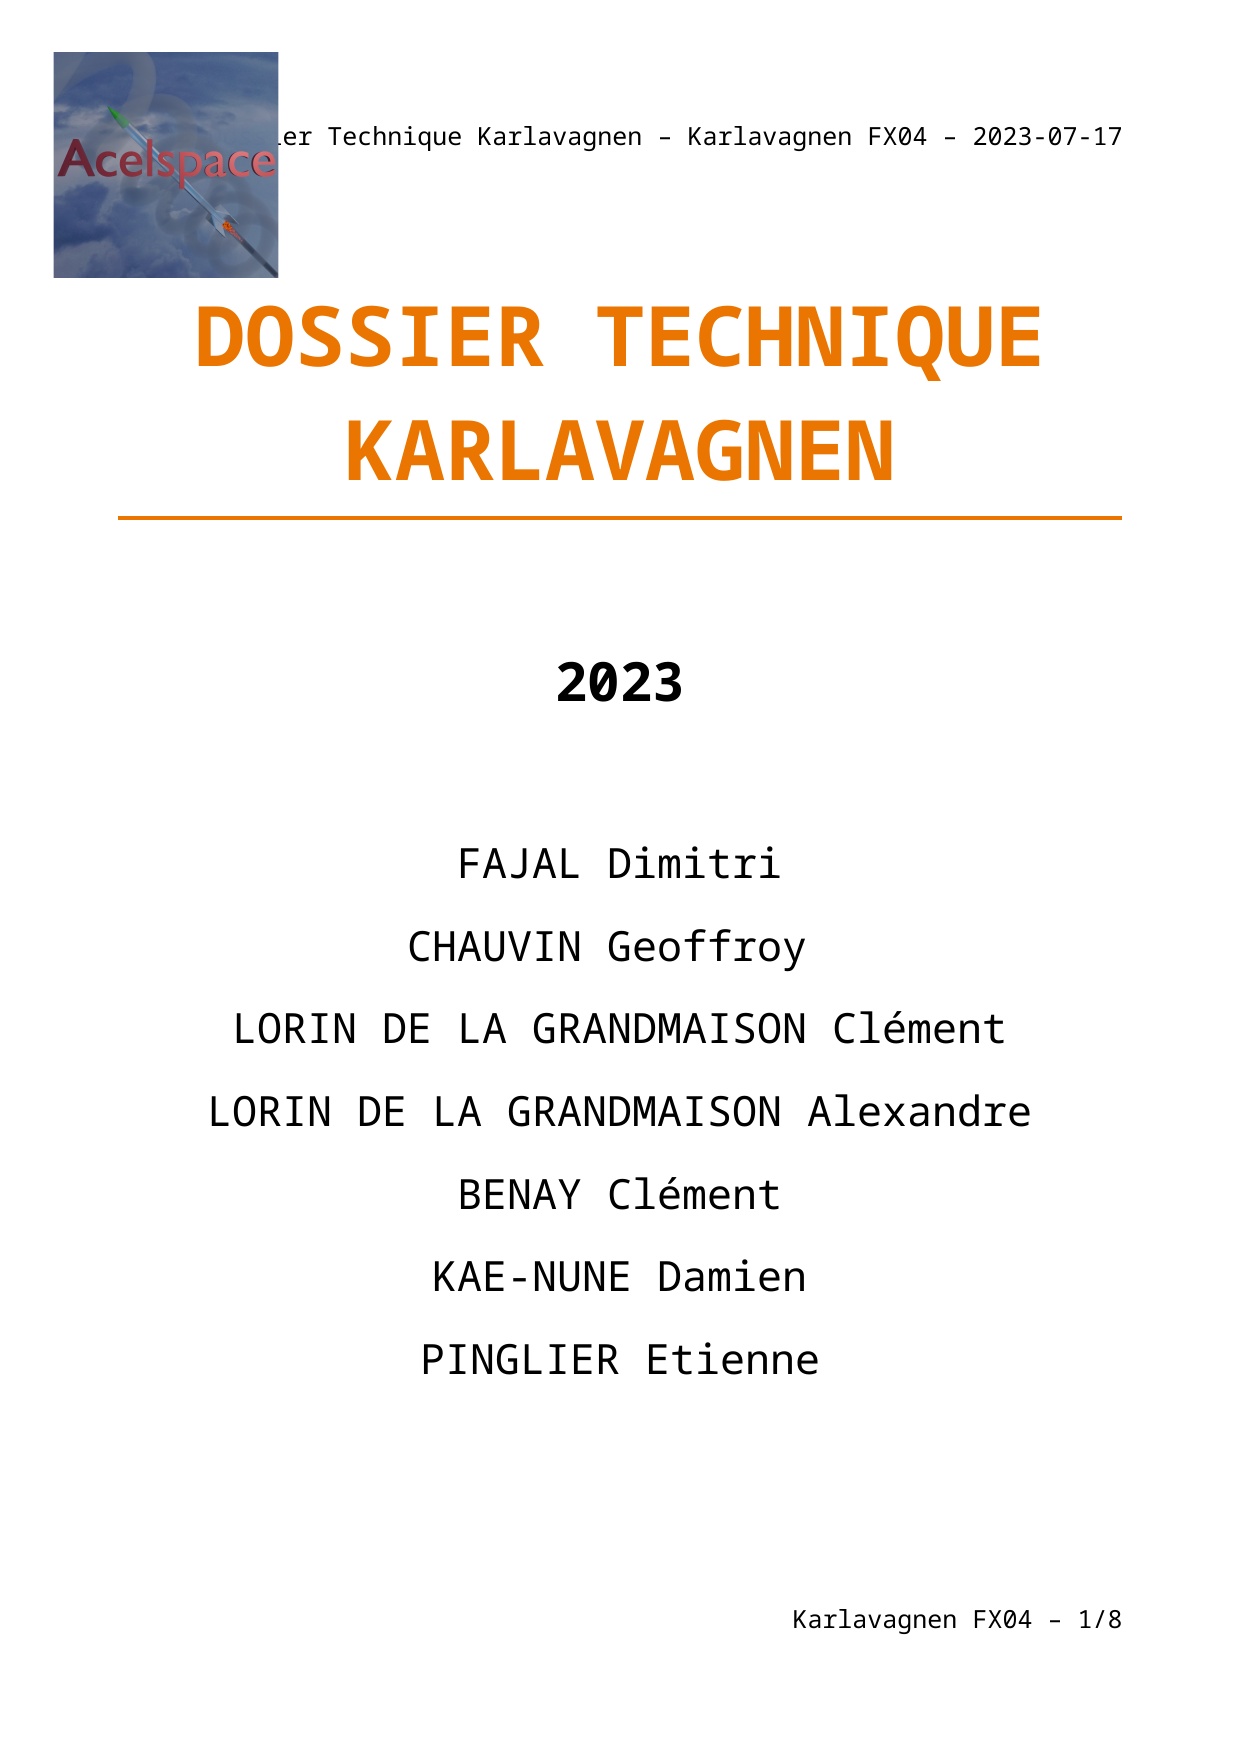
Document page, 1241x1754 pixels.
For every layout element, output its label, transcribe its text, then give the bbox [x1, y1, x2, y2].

text CHAUVIN Geoffroy [118, 916, 1122, 973]
picture [53, 52, 279, 278]
text PINGLIER Etienne [118, 1330, 1122, 1387]
title Dossier Technique Karlavagnen [118, 207, 1122, 516]
text FAJAL Dimitri [118, 834, 1122, 890]
text BENAY Clément [118, 1164, 1122, 1221]
text LORIN DE LA GRANDMAISON Alexandre [118, 1082, 1122, 1138]
text LORIN DE LA GRANDMAISON Clément [118, 999, 1122, 1056]
text KAE-NUNE Damien [118, 1247, 1122, 1304]
subtitle 2023 [118, 643, 1122, 717]
